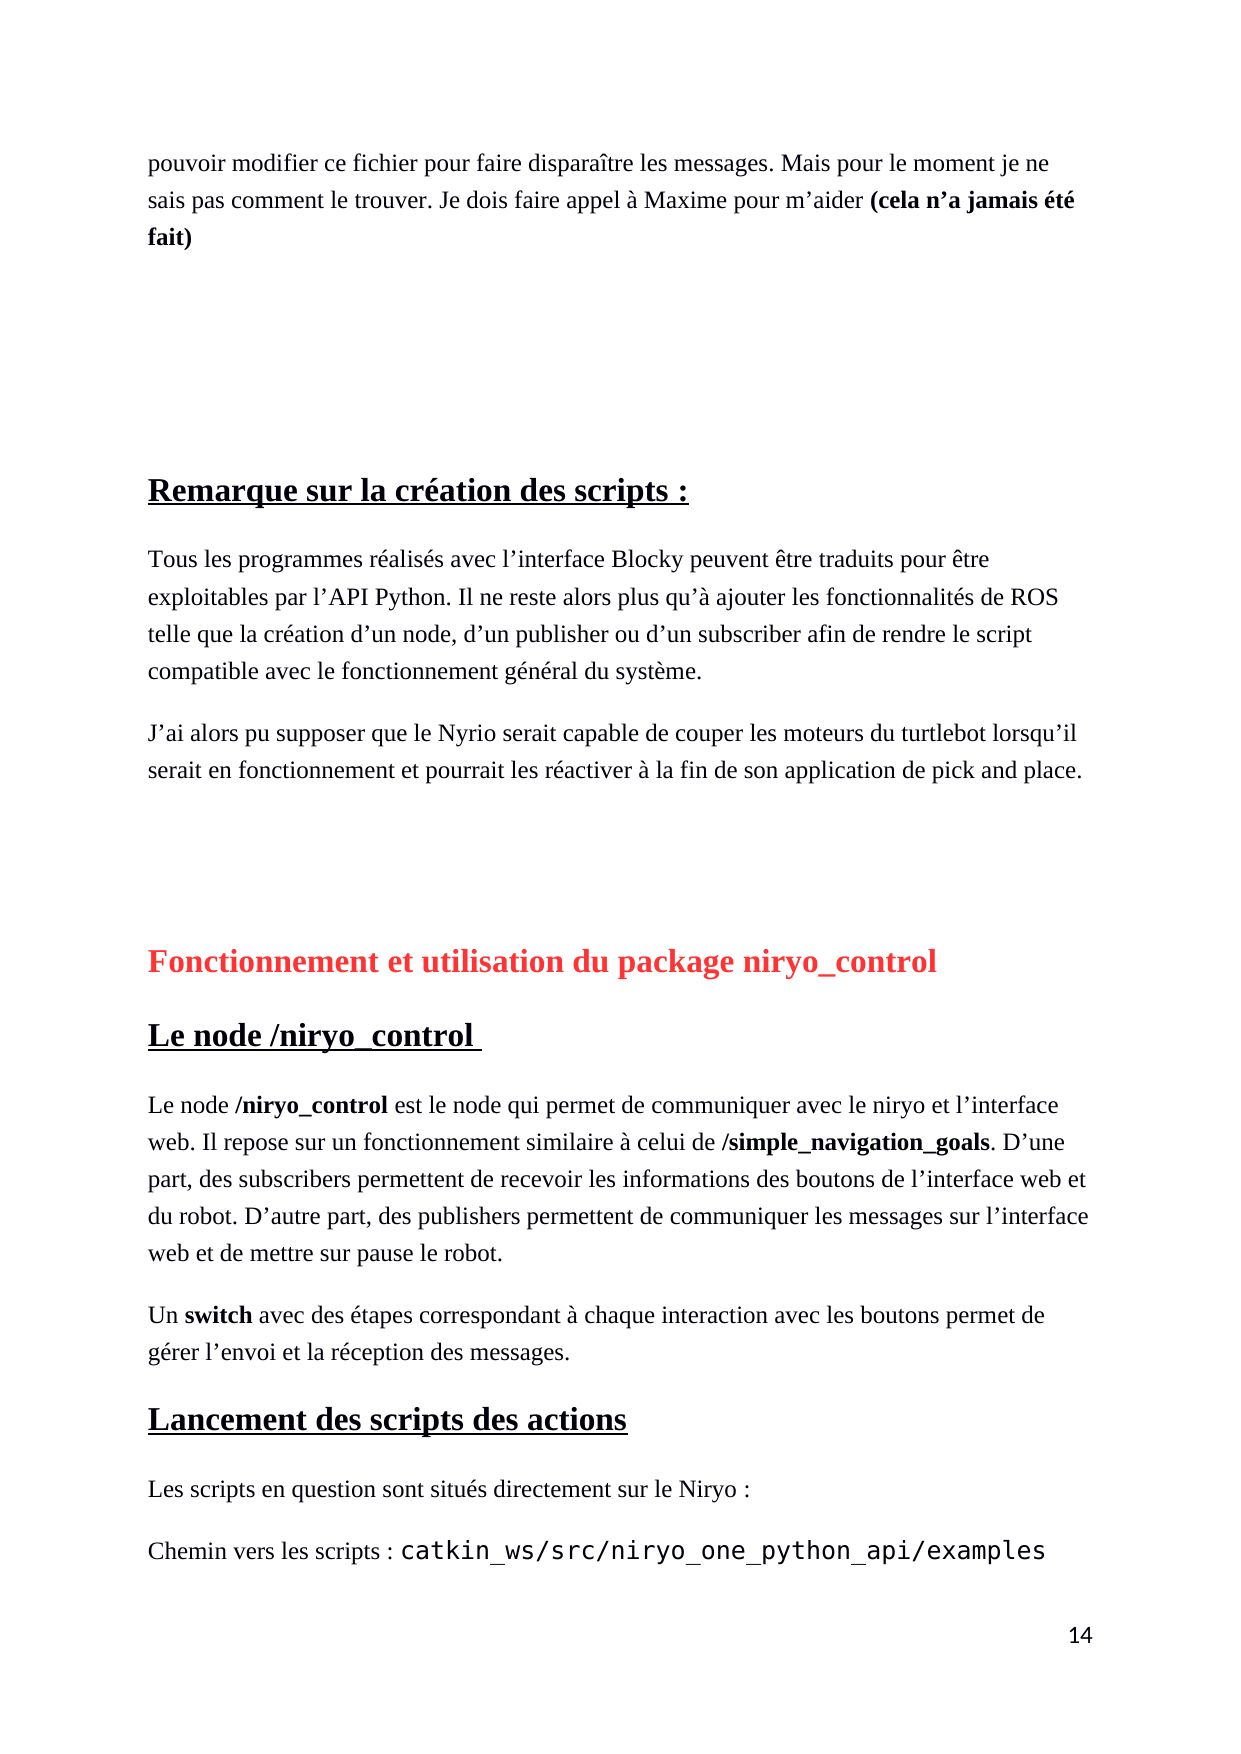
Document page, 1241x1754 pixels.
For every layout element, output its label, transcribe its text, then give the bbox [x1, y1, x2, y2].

text Le node /niryo_control est le node qui permet de communiquer avec le niryo et l’interface web. Il repose sur un fonctionnement similaire à celui de /simple_navigation_goals. D’une part, des subscribers permettent de recevoir les informations des boutons de l’interface web et du robot. D’autre part, des publishers permettent de communiquer les messages sur l’interface web et de mettre sur pause le robot. [148, 1090, 1092, 1267]
text Fonctionnement et utilisation du package niryo_control [148, 941, 1092, 979]
text Chemin vers les scripts : catkin_ws/src/niryo_one_python_api/examples [148, 1536, 1092, 1565]
text Lancement des scripts des actions [148, 1399, 1092, 1438]
text Remarque sur la création des scripts : [148, 470, 1092, 508]
text pouvoir modifier ce fichier pour faire disparaître les messages. Mais pour le moment je ne sais pas comment le trouver. Je dois faire appel à Maxime pour m’aider (cela n’a jamais été fait) [148, 148, 1092, 251]
text Le node /niryo_control [148, 1016, 1092, 1054]
text Tous les programmes réalisés avec l’interface Blocky peuvent être traduits pour être exploitables par l’API Python. Il ne reste alors plus qu’à ajouter les fonctionnalités de ROS telle que la création d’un node, d’un publisher ou d’un subscriber afin de rendre le script compatible avec le fonctionnement général du système. [148, 544, 1092, 684]
text Les scripts en question sont situés directement sur le Niryo : [148, 1474, 1092, 1503]
text Un switch avec des étapes correspondant à chaque interaction avec les boutons permet de gérer l’envoi et la réception des messages. [148, 1300, 1092, 1366]
text J’ai alors pu supposer que le Nyrio serait capable de couper les moteurs du turtlebot lorsqu’il serait en fonctionnement et pourrait les réactiver à la fin de son application de pick and place. [148, 718, 1092, 784]
